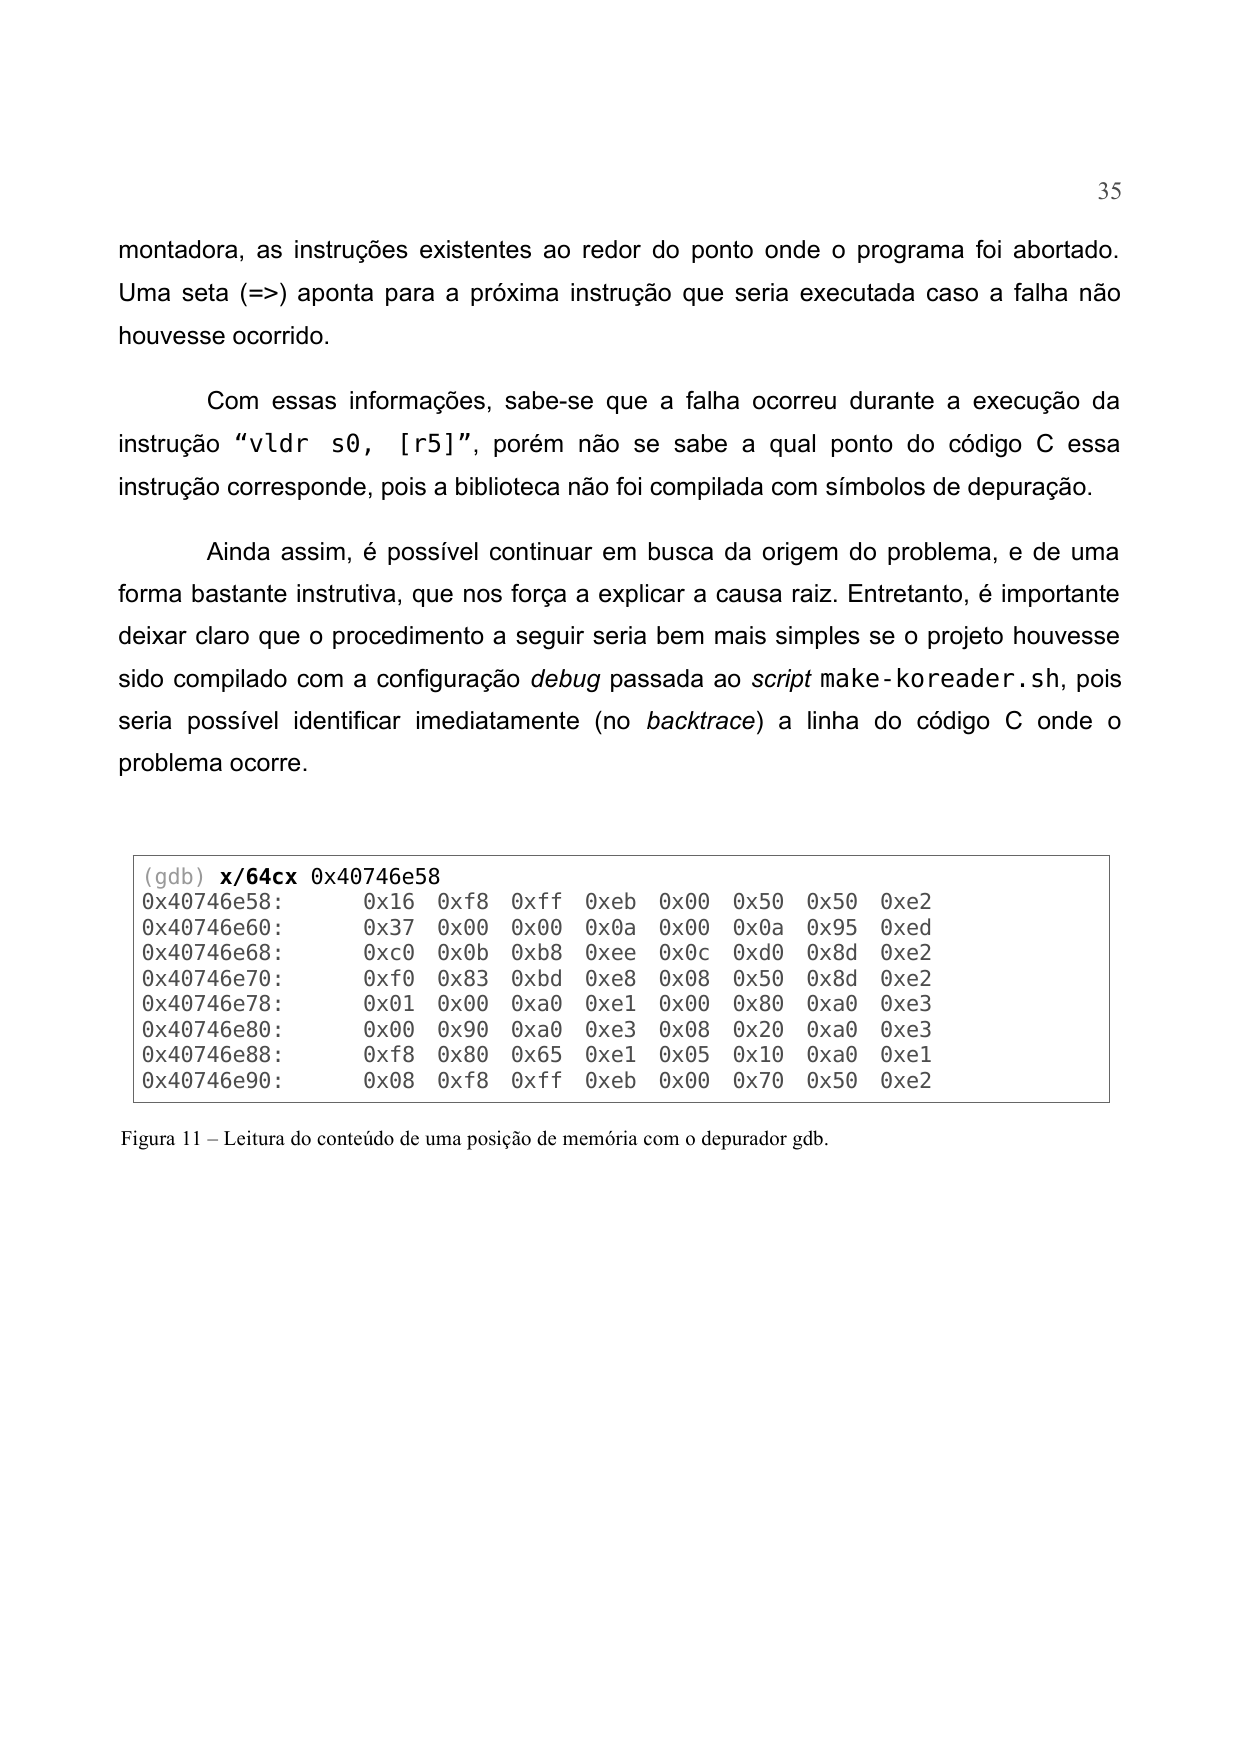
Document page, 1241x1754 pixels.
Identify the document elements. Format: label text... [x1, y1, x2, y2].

text 0x40746e68: 0xc0 0x0b 0xb8 0xee 0x0c 0xd0 0x8d 0xe2 [141, 940, 1100, 966]
text Figura 11 – Leitura do conteúdo de uma posição de memória com o depurador gdb. [121, 1127, 1117, 1150]
text (gdb) x/64cx 0x40746e58 [141, 864, 1100, 889]
text [121, 1150, 1117, 1171]
text Ainda assim, é possível continuar em busca da origem do problema, e de uma forma bastante instrutiva, que nos força a explicar a causa raiz. Entretanto, é importante deixar claro que o procedimento a seguir seria bem mais simples se o projeto houvesse sido compilado com a configuração debug passada ao script make-koreader.sh, pois seria possível identificar imediatamente (no backtrace) a linha do código C onde o problema ocorre. [118, 538, 1122, 777]
text 0x40746e70: 0xf0 0x83 0xbd 0xe8 0x08 0x50 0x8d 0xe2 [141, 966, 1100, 991]
text 0x40746e60: 0x37 0x00 0x00 0x0a 0x00 0x0a 0x95 0xed [141, 915, 1100, 940]
text 0x40746e90: 0x08 0xf8 0xff 0xeb 0x00 0x70 0x50 0xe2 [141, 1068, 1100, 1093]
text montadora, as instruções existentes ao redor do ponto onde o programa foi abortado. Uma seta (=>) aponta para a próxima instrução que seria executada caso a falha não houvesse ocorrido. [118, 236, 1122, 349]
text 0x40746e88: 0xf8 0x80 0x65 0xe1 0x05 0x10 0xa0 0xe1 [141, 1042, 1100, 1068]
text Com essas informações, sabe-se que a falha ocorreu durante a execução da instrução “vldr s0, [r5]”, porém não se sabe a qual ponto do código C essa instrução corresponde, pois a biblioteca não foi compilada com símbolos de depuração. [118, 387, 1122, 501]
text 0x40746e78: 0x01 0x00 0xa0 0xe1 0x00 0x80 0xa0 0xe3 [141, 991, 1100, 1017]
text 0x40746e58: 0x16 0xf8 0xff 0xeb 0x00 0x50 0x50 0xe2 [141, 889, 1100, 915]
text [121, 843, 1117, 1127]
text 0x40746e80: 0x00 0x90 0xa0 0xe3 0x08 0x20 0xa0 0xe3 [141, 1017, 1100, 1042]
